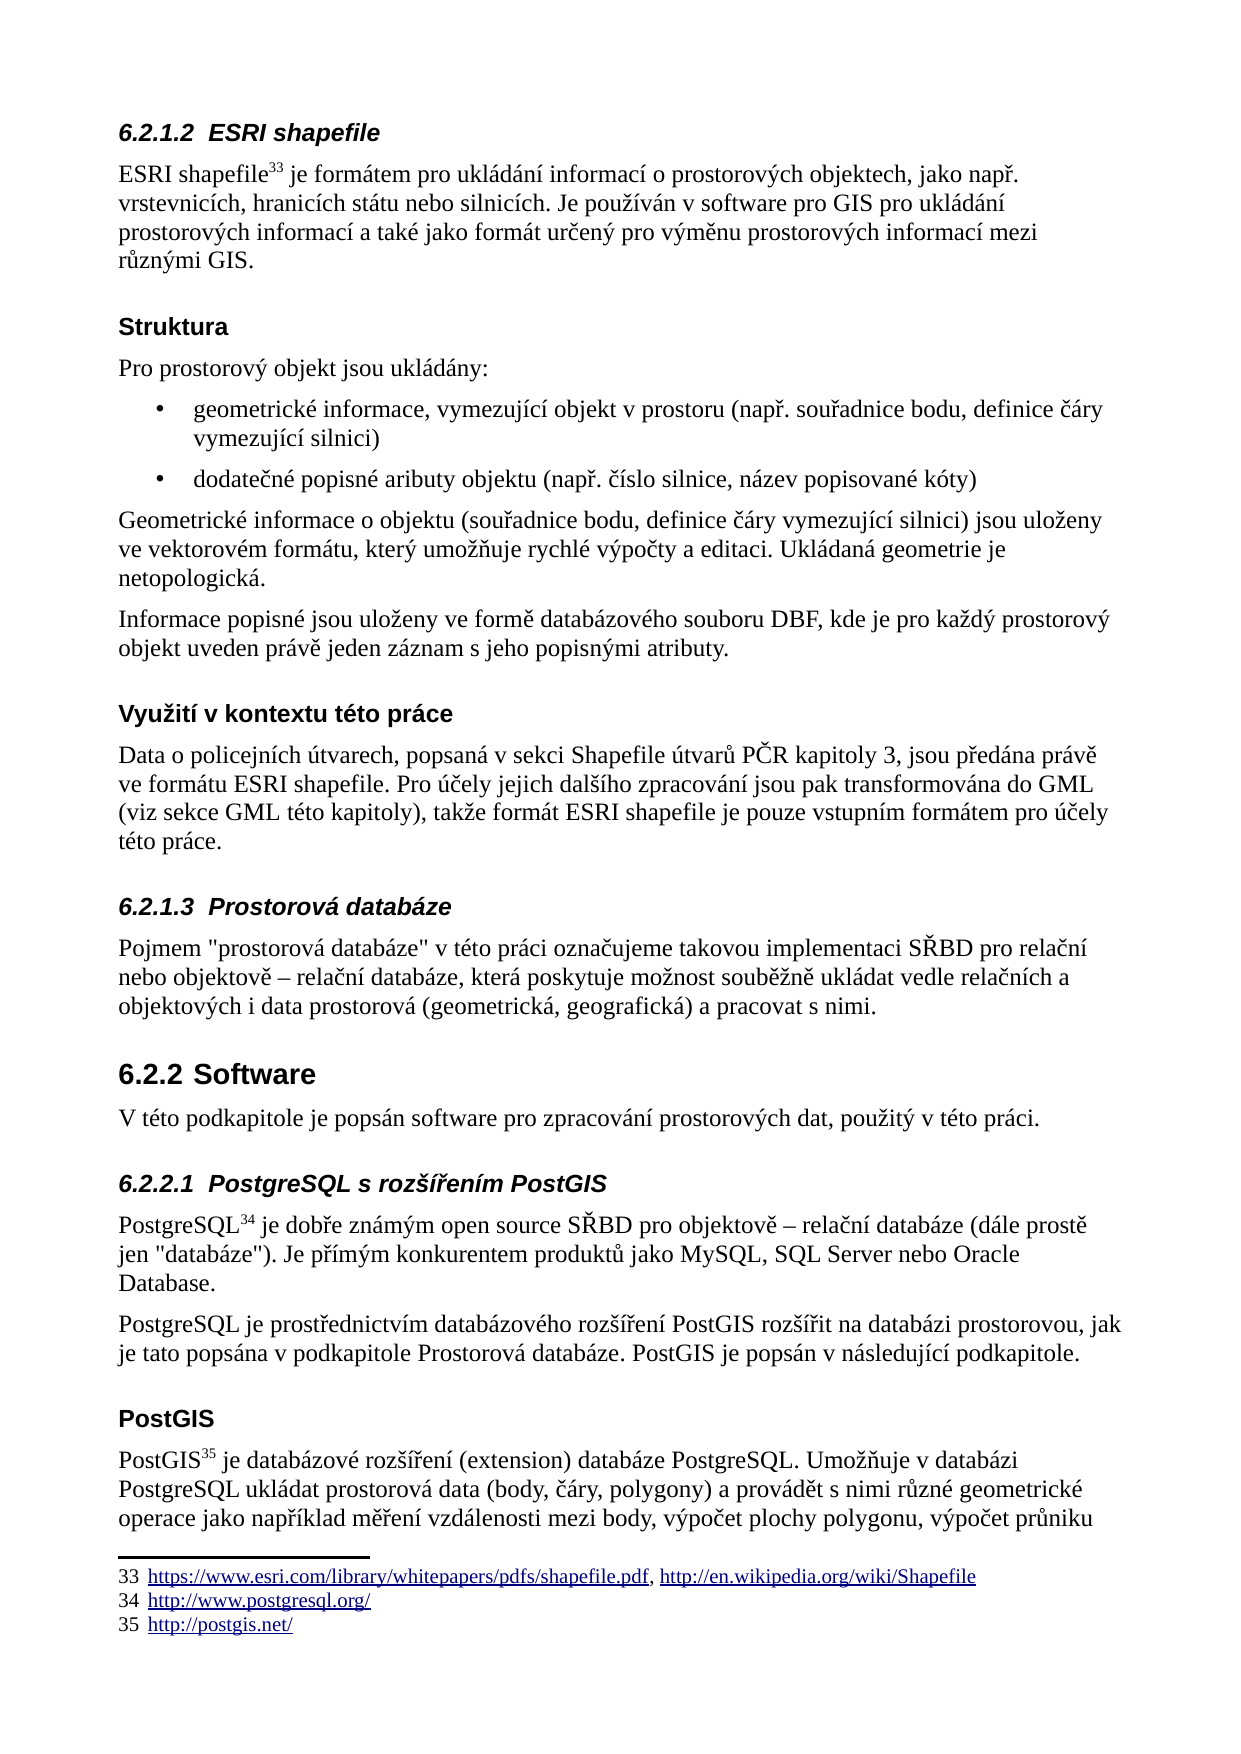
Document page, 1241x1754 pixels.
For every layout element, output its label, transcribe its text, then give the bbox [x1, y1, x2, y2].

text Pro prostorový objekt jsou ukládány: [118, 353, 1122, 381]
text PostgreSQL je dobře známým open source SŘBD pro objektově – relační databáze (dále prostě jen "databáze"). Je přímým konkurentem produktů jako MySQL, SQL Server nebo Oracle Database. [118, 1211, 1122, 1297]
text PostgreSQL je prostřednictvím databázového rozšíření PostGIS rozšířit na databázi prostorovou, jak je tato popsána v podkapitole Prostorová databáze. PostGIS je popsán v následující podkapitole. [118, 1309, 1122, 1367]
text http://postgis.net/ [118, 1612, 1122, 1636]
text ESRI shapefile je formátem pro ukládání informací o prostorových objektech, jako např. vrstevnicích, hranicích státu nebo silnicích. Je používán v software pro GIS pro ukládání prostorových informací a také jako formát určený pro výměnu prostorových informací mezi různými GIS. [118, 159, 1122, 274]
text Geometrické informace o objektu (souřadnice bodu, definice čáry vymezující silnici) jsou uloženy ve vektorovém formátu, který umožňuje rychlé výpočty a editaci. Ukládaná geometrie je netopologická. [118, 505, 1122, 591]
text PostGIS je databázové rozšíření (extension) databáze PostgreSQL. Umožňuje v databázi PostgreSQL ukládat prostorová data (body, čáry, polygony) a provádět s nimi různé geometrické operace jako například měření vzdálenosti mezi body, výpočet plochy polygonu, výpočet průniku [118, 1445, 1122, 1532]
text http://www.postgresql.org/ [118, 1588, 1122, 1612]
subtitle Struktura [118, 312, 1122, 340]
list dodatečné popisné aributy objektu (např. číslo silnice, název popisované kóty) [156, 464, 1122, 493]
subtitle Prostorová databáze [118, 892, 1122, 921]
subtitle Software [118, 1057, 1122, 1091]
text Informace popisné jsou uloženy ve formě databázového souboru DBF, kde je pro každý prostorový objekt uveden právě jeden záznam s jeho popisnými atributy. [118, 604, 1122, 661]
text Data o policejních útvarech, popsaná v sekci Shapefile útvarů PČR kapitoly 3, jsou předána právě ve formátu ESRI shapefile. Pro účely jejich dalšího zpracování jsou pak transformována do GML (viz sekce GML této kapitoly), takže formát ESRI shapefile je pouze vstupním formátem pro účely této práce. [118, 740, 1122, 855]
subtitle Využití v kontextu této práce [118, 699, 1122, 727]
subtitle PostgreSQL s rozšířením PostGIS [118, 1169, 1122, 1198]
text https://www.esri.com/library/whitepapers/pdfs/shapefile.pdf, http://en.wikipedia.org/wiki/Shapefile [118, 1563, 1122, 1588]
subtitle PostGIS [118, 1404, 1122, 1433]
text V této podkapitole je popsán software pro zpracování prostorových dat, použitý v této práci. [118, 1103, 1122, 1132]
text Pojmem "prostorová databáze" v této práci označujeme takovou implementaci SŘBD pro relační nebo objektově – relační databáze, která poskytuje možnost souběžně ukládat vedle relačních a objektových i data prostorová (geometrická, geografická) a pracovat s nimi. [118, 933, 1122, 1020]
list geometrické informace, vymezující objekt v prostoru (např. souřadnice bodu, definice čáry vymezující silnici) [156, 394, 1122, 451]
subtitle ESRI shapefile [118, 118, 1122, 147]
